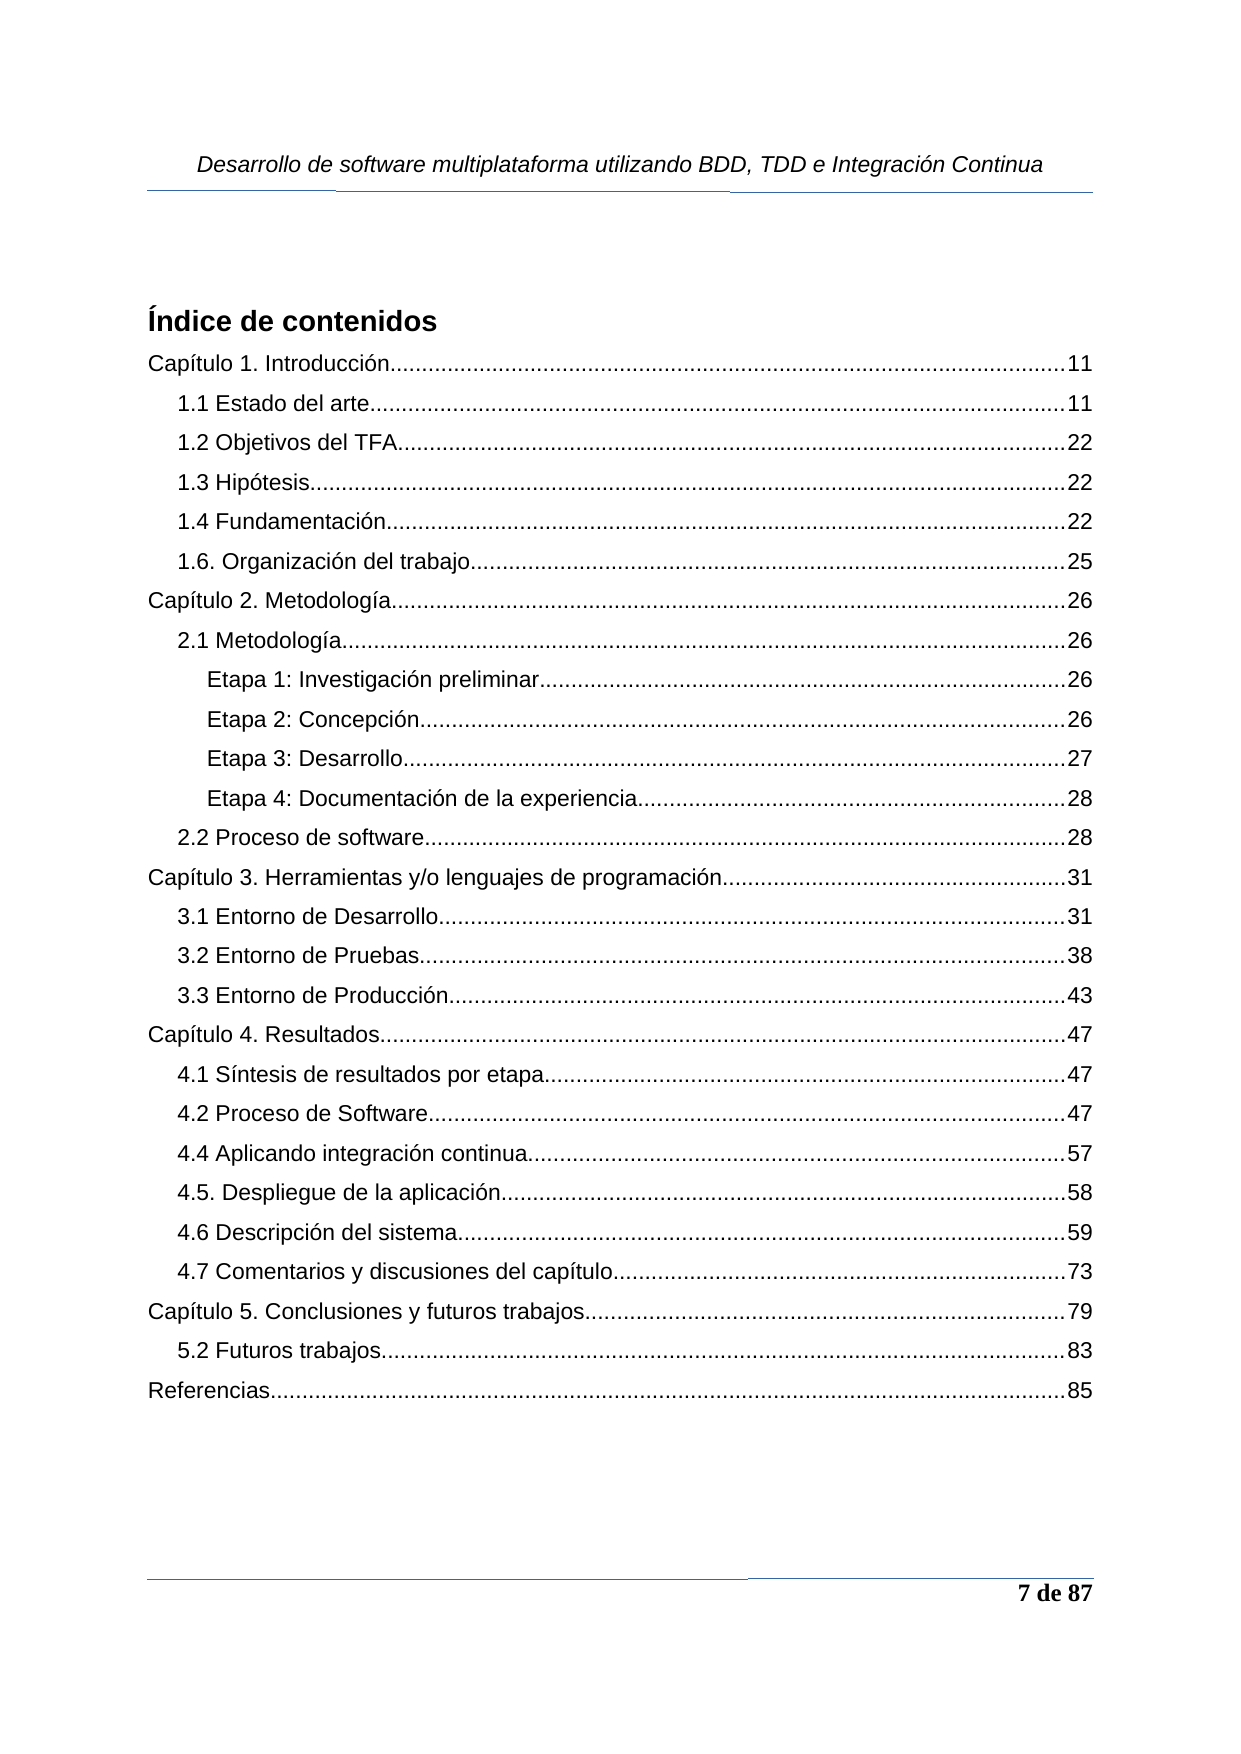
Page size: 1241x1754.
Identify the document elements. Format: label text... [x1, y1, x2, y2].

text 1.2 Objetivos del TFA. 22 [177, 429, 1093, 456]
text Capítulo 3. Herramientas y/o lenguajes de programación 31 [148, 863, 1093, 890]
text 3.1 Entorno de Desarrollo. 31 [177, 903, 1093, 929]
text 1.3 Hipótesis 22 [177, 469, 1093, 495]
text 3.2 Entorno de Pruebas 38 [177, 942, 1093, 969]
text 4.6 Descripción del sistema. 59 [177, 1219, 1093, 1245]
text 3.3 Entorno de Producción 43 [177, 982, 1093, 1008]
text 4.5. Despliegue de la aplicación. 58 [177, 1179, 1093, 1206]
text 1.1 Estado del arte. 11 [177, 390, 1093, 416]
text Etapa 1: Investigación preliminar. 26 [207, 666, 1093, 692]
text 1.6. Organización del trabajo. 25 [177, 548, 1093, 574]
text 2.2 Proceso de software. 28 [177, 824, 1093, 850]
text 5.2 Futuros trabajos. 83 [177, 1337, 1093, 1363]
text 4.2 Proceso de Software. 47 [177, 1100, 1093, 1127]
text Capítulo 1. Introducción. 11 [148, 350, 1093, 377]
text Etapa 4: Documentación de la experiencia. 28 [207, 784, 1093, 811]
text 4.1 Síntesis de resultados por etapa. 47 [177, 1061, 1093, 1087]
subtitle Índice de contenidos [148, 304, 1093, 338]
text Capítulo 4. Resultados 47 [148, 1021, 1093, 1048]
text Referencias 85 [148, 1377, 1093, 1403]
text 1.4 Fundamentación 22 [177, 508, 1093, 534]
text Capítulo 5. Conclusiones y futuros trabajos 79 [148, 1298, 1093, 1324]
text 4.4 Aplicando integración continua. 57 [177, 1140, 1093, 1166]
text Capítulo 2. Metodología 26 [148, 587, 1093, 613]
text 4.7 Comentarios y discusiones del capítulo. 73 [177, 1258, 1093, 1284]
text 2.1 Metodología. 26 [177, 627, 1093, 653]
text Etapa 2: Concepción. 26 [207, 706, 1093, 732]
text Etapa 3: Desarrollo. 27 [207, 745, 1093, 771]
